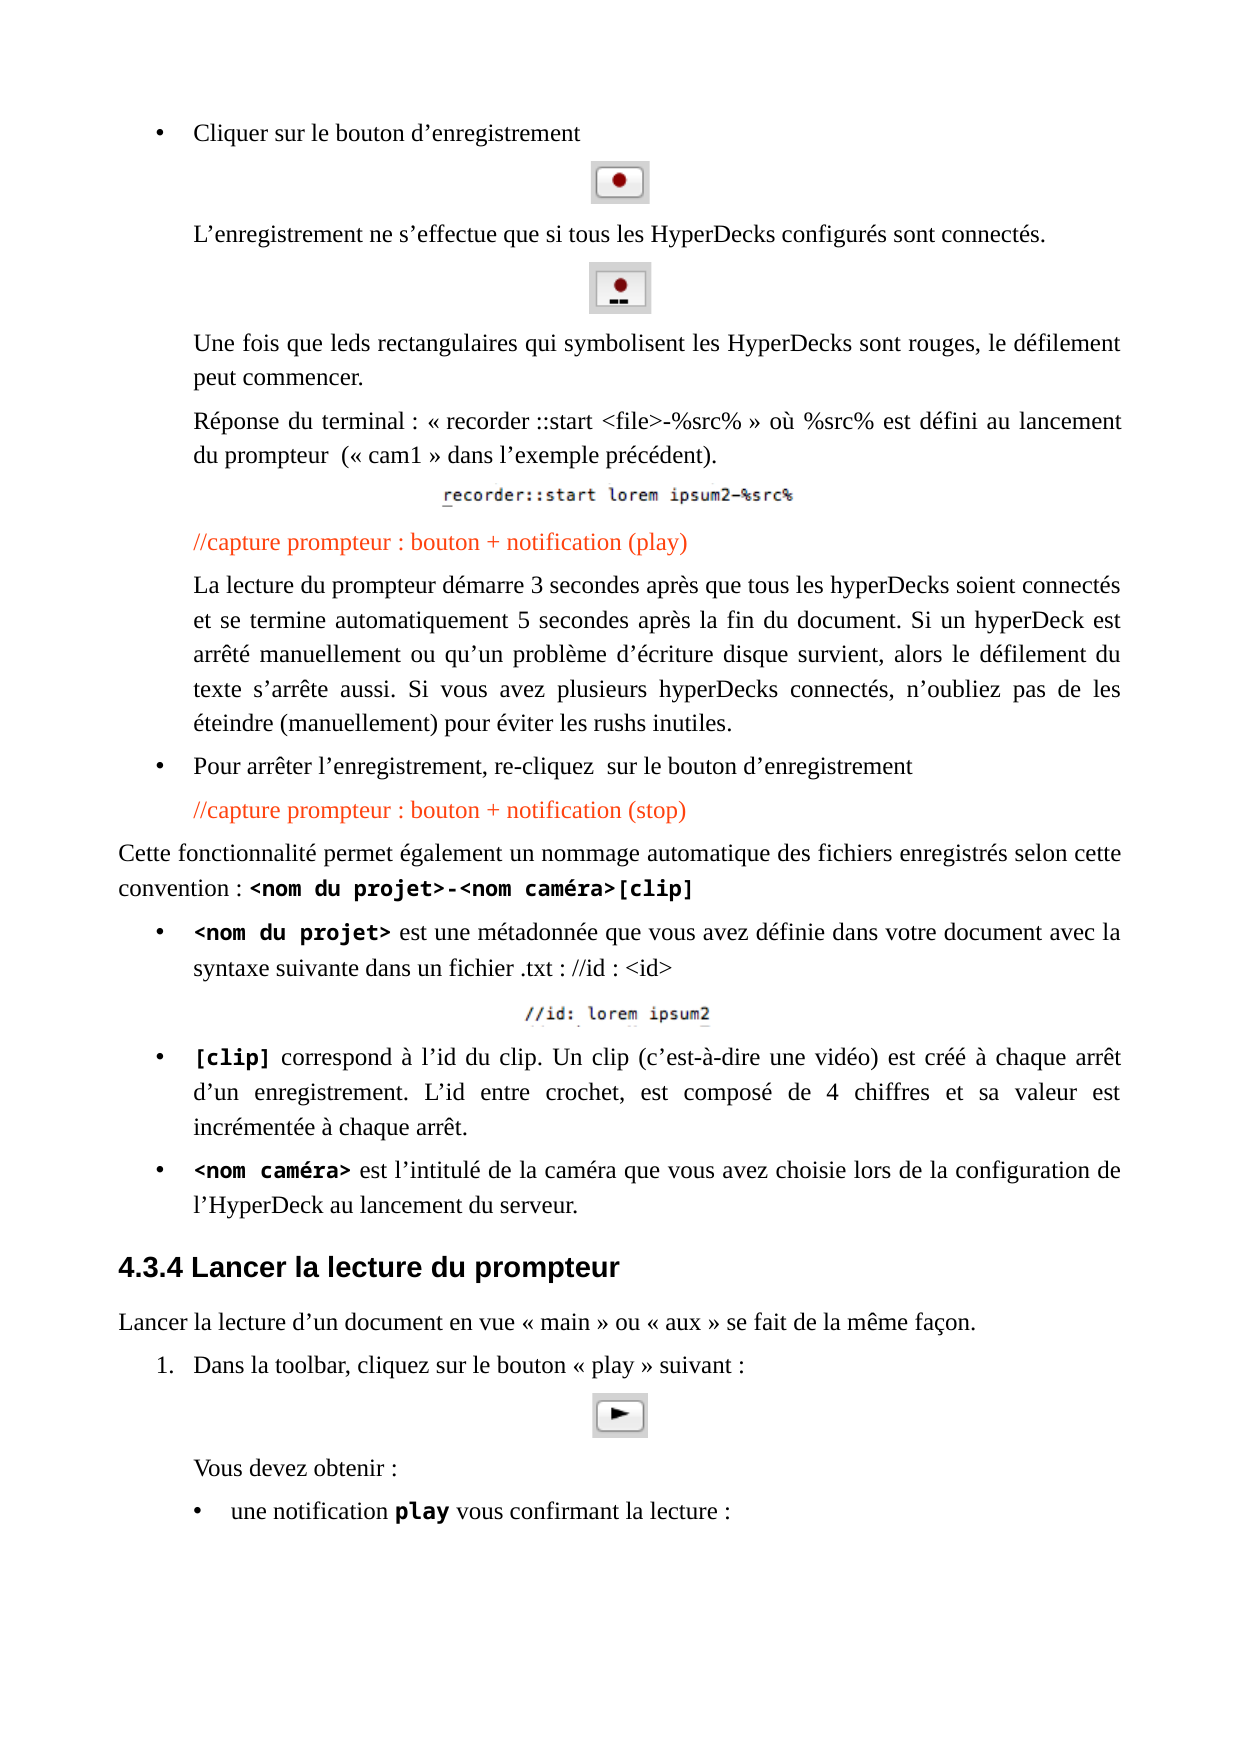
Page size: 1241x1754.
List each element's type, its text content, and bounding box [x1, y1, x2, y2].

list La lecture du prompteur démarre 3 secondes après que tous les hyperDecks soient connectés et se termine automatiquement 5 secondes après la fin du document. Si un hyperDeck est arrêté manuellement ou qu’un problème d’écriture disque survient, alors le défilement du texte s’arrête aussi. Si vous avez plusieurs hyperDecks connectés, n’oubliez pas de les éteindre (manuellement) pour éviter les rushs inutiles. [156, 570, 1122, 737]
list <nom caméra> est l’intitulé de la caméra que vous avez choisie lors de la configuration de l’HyperDeck au lancement du serveur. [156, 1155, 1122, 1219]
list //capture prompteur : bouton + notification (play) [156, 527, 1122, 556]
list Dans la toolbar, cliquez sur le bouton « play » suivant : [156, 1350, 1122, 1379]
text Lancer la lecture d’un document en vue « main » ou « aux » se fait de la même façon. [118, 1307, 1122, 1336]
list une notification play vous confirmant la lecture : [193, 1496, 1122, 1525]
list Cliquer sur le bouton d’enregistrement [156, 118, 1122, 147]
list L’enregistrement ne s’effectue que si tous les HyperDecks configurés sont connectés. [156, 219, 1122, 247]
text Cette fonctionnalité permet également un nommage automatique des fichiers enregistrés selon cette convention : <nom du projet>-<nom caméra>[clip] [118, 838, 1122, 903]
picture [438, 483, 802, 507]
list //capture prompteur : bouton + notification (stop) [156, 795, 1122, 823]
picture [592, 1393, 648, 1438]
picture [522, 996, 718, 1027]
subtitle 4.3.4 Lancer la lecture du prompteur [118, 1250, 1122, 1283]
picture [590, 161, 650, 204]
picture [589, 262, 652, 314]
list Vous devez obtenir : [156, 1453, 1122, 1481]
list [clip] correspond à l’id du clip. Un clip (c’est-à-dire une vidéo) est créé à chaque arrêt d’un enregistrement. L’id entre crochet, est composé de 4 chiffres et sa valeur est incrémentée à chaque arrêt. [156, 1042, 1122, 1141]
list <nom du projet> est une métadonnée que vous avez définie dans votre document avec la syntaxe suivante dans un fichier .txt : //id : <id> [156, 917, 1122, 982]
list Pour arrêter l’enregistrement, re-cliquez sur le bouton d’enregistrement [156, 751, 1122, 780]
list Réponse du terminal : « recorder ::start <file>-%src% » où %src% est défini au lancement du prompteur (« cam1 » dans l’exemple précédent). [156, 406, 1122, 469]
list Une fois que leds rectangulaires qui symbolisent les HyperDecks sont rouges, le défilement peut commencer. [156, 328, 1122, 391]
